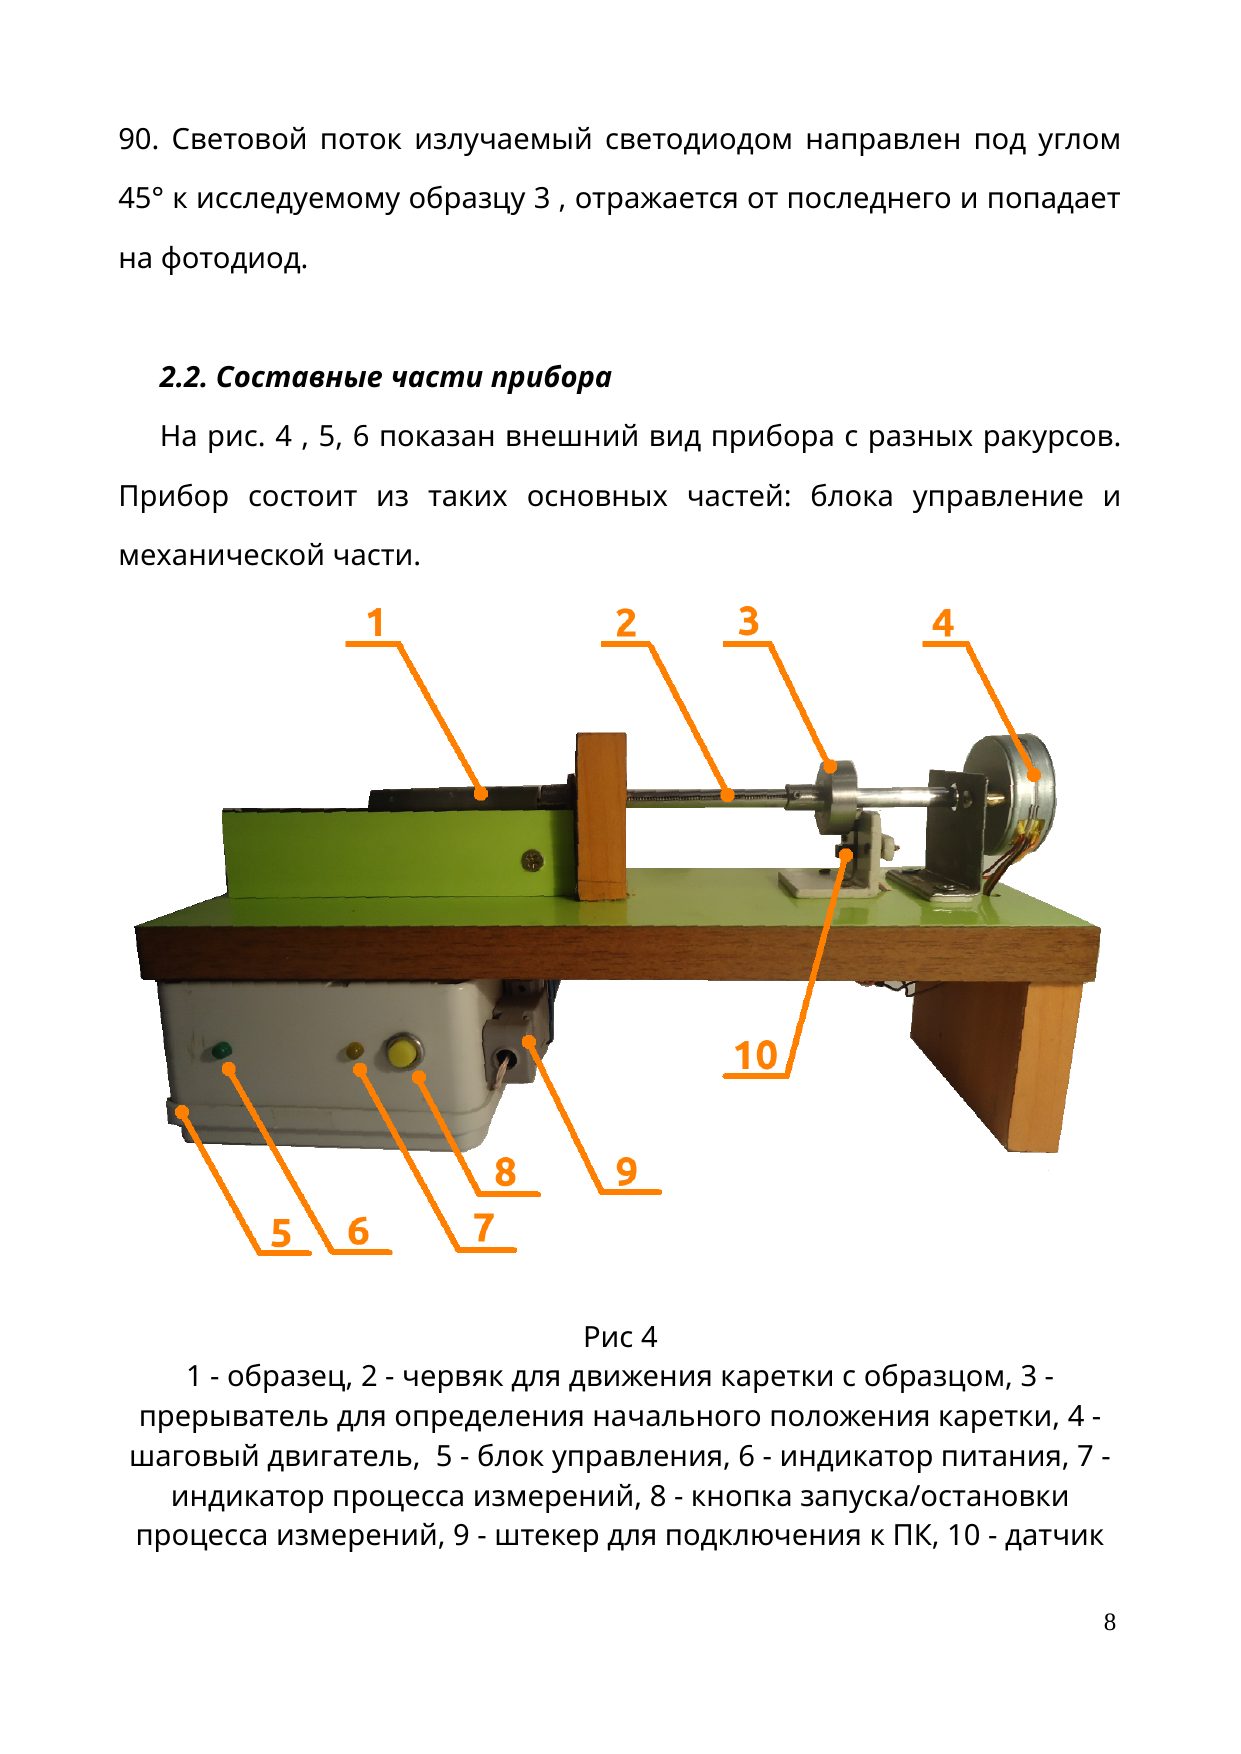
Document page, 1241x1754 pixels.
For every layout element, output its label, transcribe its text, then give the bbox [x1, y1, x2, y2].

table_cell Рис 4 1 - образец, 2 - червяк для движения каретки с образцом, 3 - прерыватель для определения начального положения каретки, 4 - шаговый двигатель, 5 - блок управления, 6 - индикатор питания, 7 - индикатор процесса измерений, 8 - кнопка запуска/остановки процесса измерений, 9 - штекер для подключения к ПК, 10 - датчик [119, 1311, 1122, 1560]
text 90. Световой поток излучаемый светодиодом направлен под углом 45° к исследуемому образцу 3 , отражается от последнего и попадает на фотодиод. [118, 118, 1122, 277]
table_header [119, 595, 1122, 1310]
picture [123, 599, 1117, 1265]
text 2.2. Составные части прибора [118, 356, 1122, 396]
text На рис. 4 , 5, 6 показан внешний вид прибора с разных ракурсов. Прибор состоит из таких основных частей: блока управление и механической части. [118, 416, 1122, 574]
